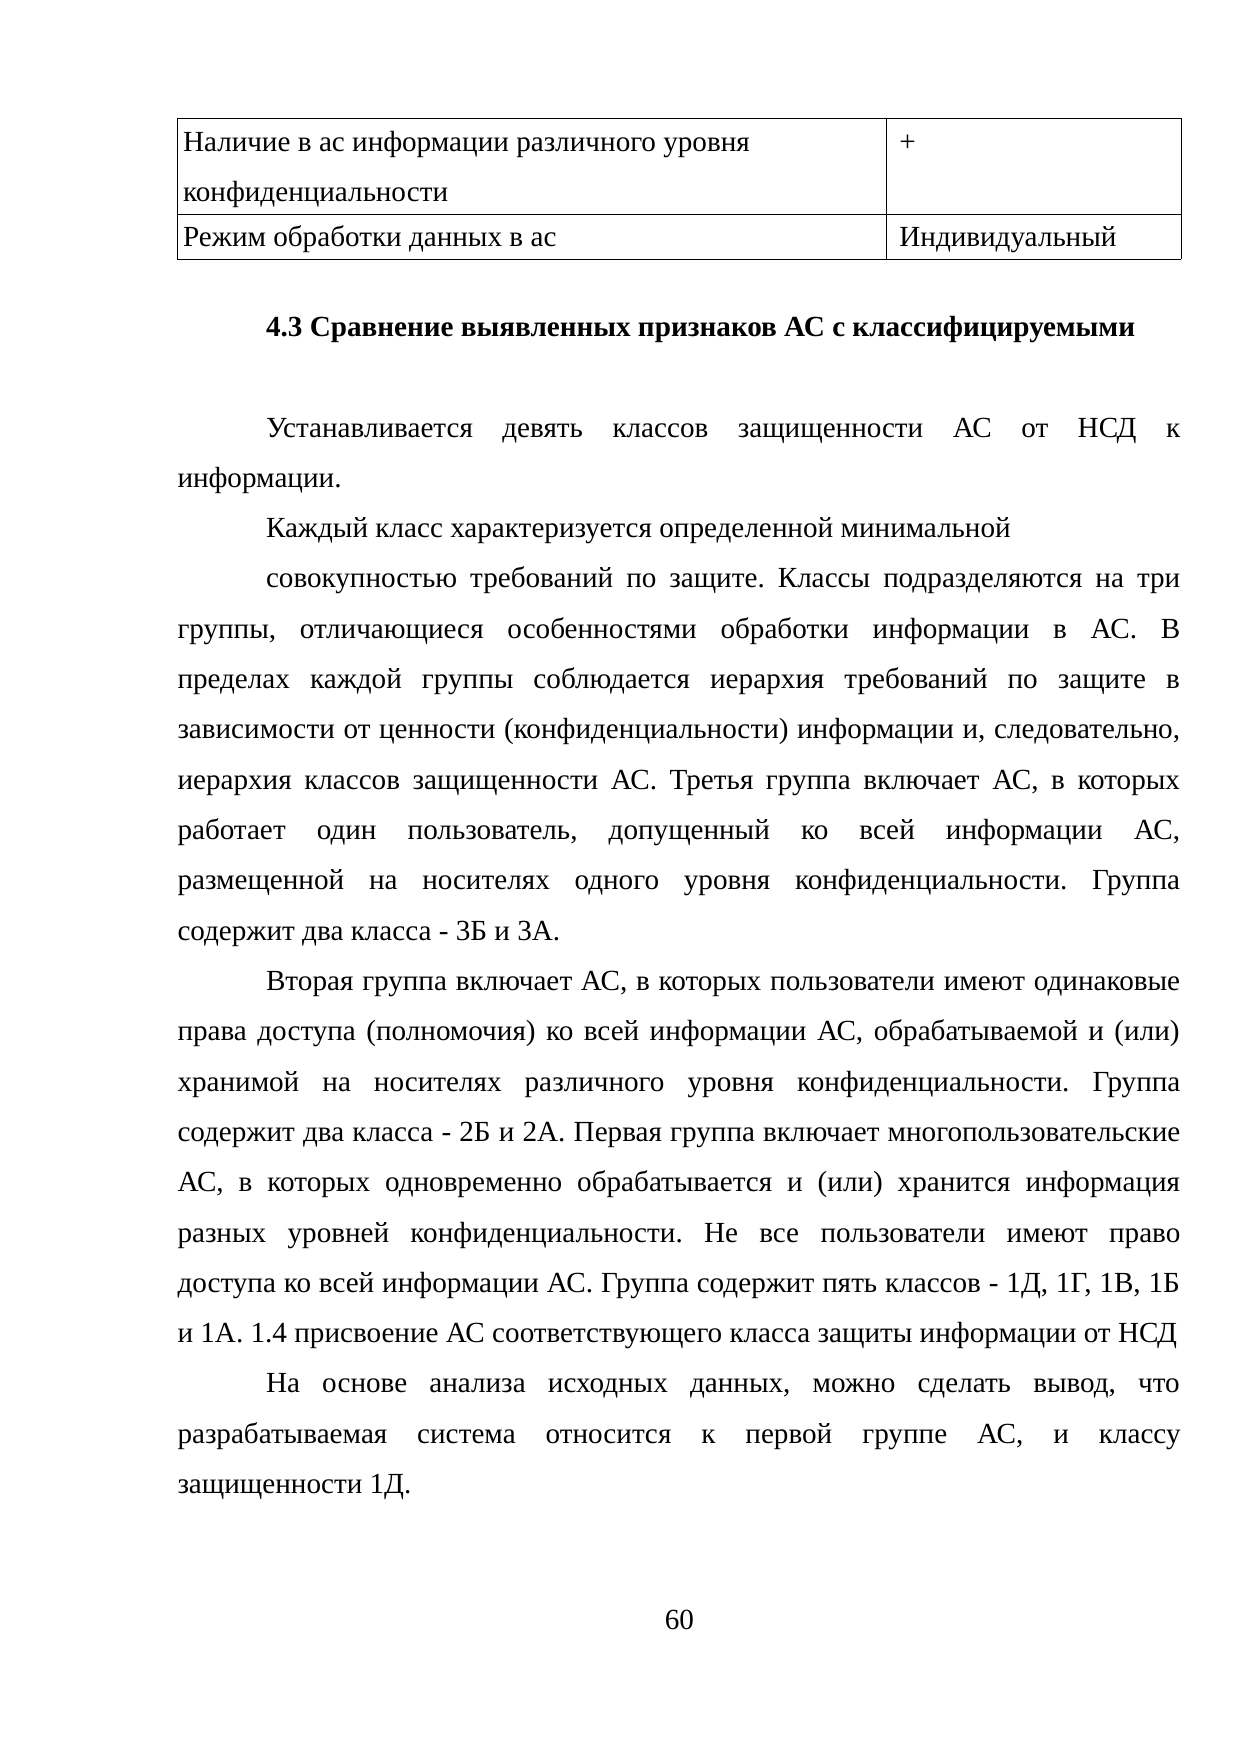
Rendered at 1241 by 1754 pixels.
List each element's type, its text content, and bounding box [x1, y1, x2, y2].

subtitle 4.3 Сравнение выявленных признаков АС с классифицируемыми [177, 309, 1181, 343]
text совокупностью требований по защите. Классы подразделяются на три группы, отличающиеся особенностями обработки информации в АС. В пределах каждой группы соблюдается иерархия требований по защите в зависимости от ценности (конфиденциальности) информации и, следовательно, иерархия классов защищенности АС. Третья группа включает АС, в которых работает один пользователь, допущенный ко всей информации АС, размещенной на носителях одного уровня конфиденциальности. Группа содержит два класса - 3Б и 3А. [177, 561, 1181, 946]
text Вторая группа включает АС, в которых пользователи имеют одинаковые права доступа (полномочия) ко всей информации АС, обрабатываемой и (или) хранимой на носителях различного уровня конфиденциальности. Группа содержит два класса - 2Б и 2А. Первая группа включает многопользовательские АС, в которых одновременно обрабатывается и (или) хранится информация разных уровней конфиденциальности. Не все пользователи имеют право доступа ко всей информации АС. Группа содержит пять классов - 1Д, 1Г, 1В, 1Б и 1А. 1.4 присвоение АС соответствующего класса защиты информации от НСД [177, 963, 1181, 1349]
table_cell Режим обработки данных в ас [178, 215, 886, 259]
table_header + [887, 119, 1181, 213]
text Каждый класс характеризуется определенной минимальной [177, 510, 1181, 544]
table_cell Индивидуальный [887, 215, 1181, 259]
table_header Наличие в ас информации различного уровня конфиденциальности [178, 119, 886, 213]
text На основе анализа исходных данных, можно сделать вывод, что разрабатываемая система относится к первой группе АС, и классу защищенноcти 1Д. [177, 1366, 1181, 1500]
text Устанавливается девять классов защищенности АС от НСД к информации. [177, 410, 1181, 493]
